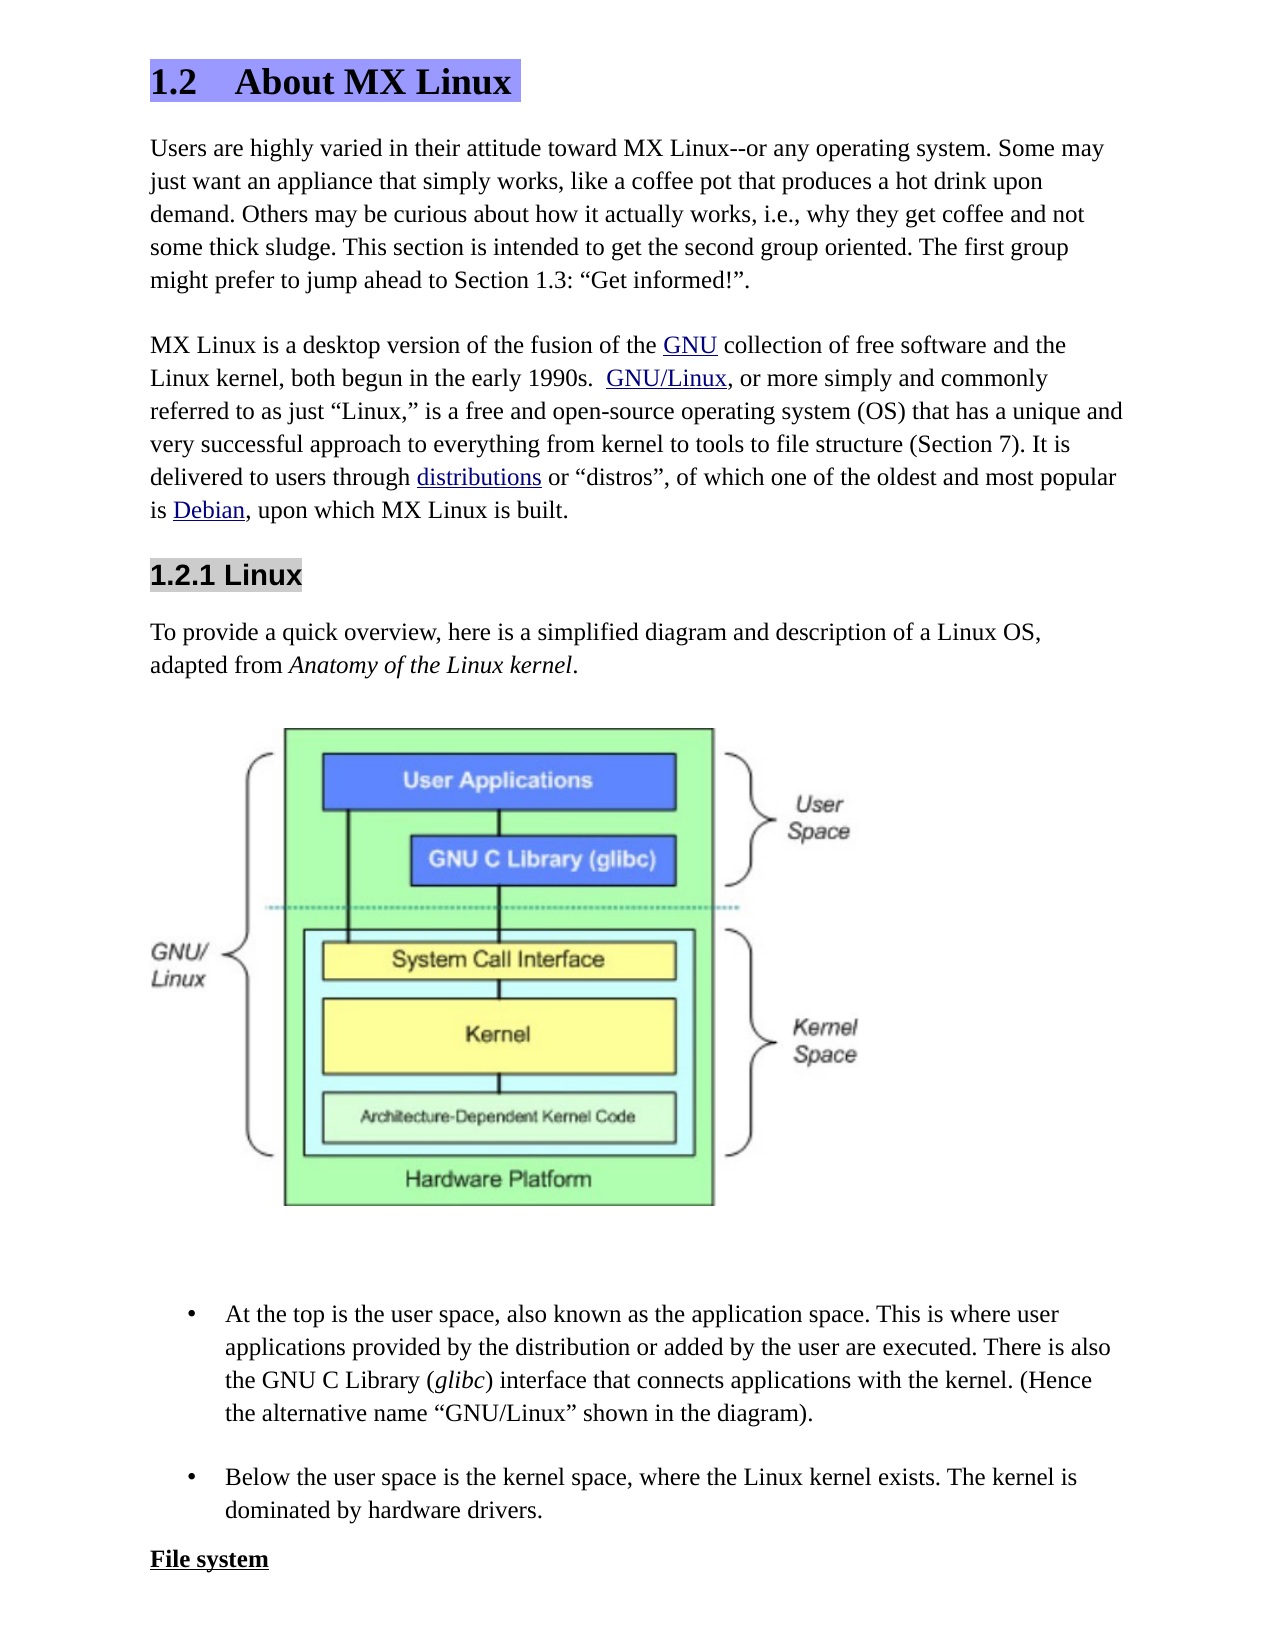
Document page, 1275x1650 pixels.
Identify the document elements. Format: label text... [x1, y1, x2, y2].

text File system [150, 1544, 1125, 1573]
subtitle 1.2.1 Linux [302, 558, 1125, 592]
subtitle 1.2 About MX Linux [521, 59, 1125, 102]
picture [150, 728, 859, 1206]
text Users are highly varied in their attitude toward MX Linux--or any operating system. Some may just want an appliance that simply works, like a coffee pot that produces a hot drink upon demand. Others may be curious about how it actually works, i.e., why they get coffee and not some thick sludge. This section is intended to get the second group oriented. The first group might prefer to jump ahead to Section 1.3: “Get informed!”. [150, 133, 1125, 294]
list Below the user space is the kernel space, where the Linux kernel exists. The kernel is dominated by hardware drivers. [187, 1462, 1125, 1524]
text To provide a quick overview, here is a simplified diagram and description of a Linux OS, adapted from Anatomy of the Linux kernel. [150, 617, 1125, 678]
text MX Linux is a desktop version of the fusion of the GNU collection of free software and the Linux kernel, both begun in the early 1990s. GNU/Linux, or more simply and commonly referred to as just “Linux,” is a free and open-source operating system (OS) that has a unique and very successful approach to everything from kernel to tools to file structure (Section 7). It is delivered to users through distributions or “distros”, of which one of the oldest and most popular is Debian, upon which MX Linux is built. [150, 330, 1125, 524]
list At the top is the user space, also known as the application space. This is where user applications provided by the distribution or added by the user are executed. There is also the GNU C Library (glibc) interface that connects applications with the kernel. (Hence the alternative name “GNU/Linux” shown in the diagram). [187, 1299, 1125, 1427]
